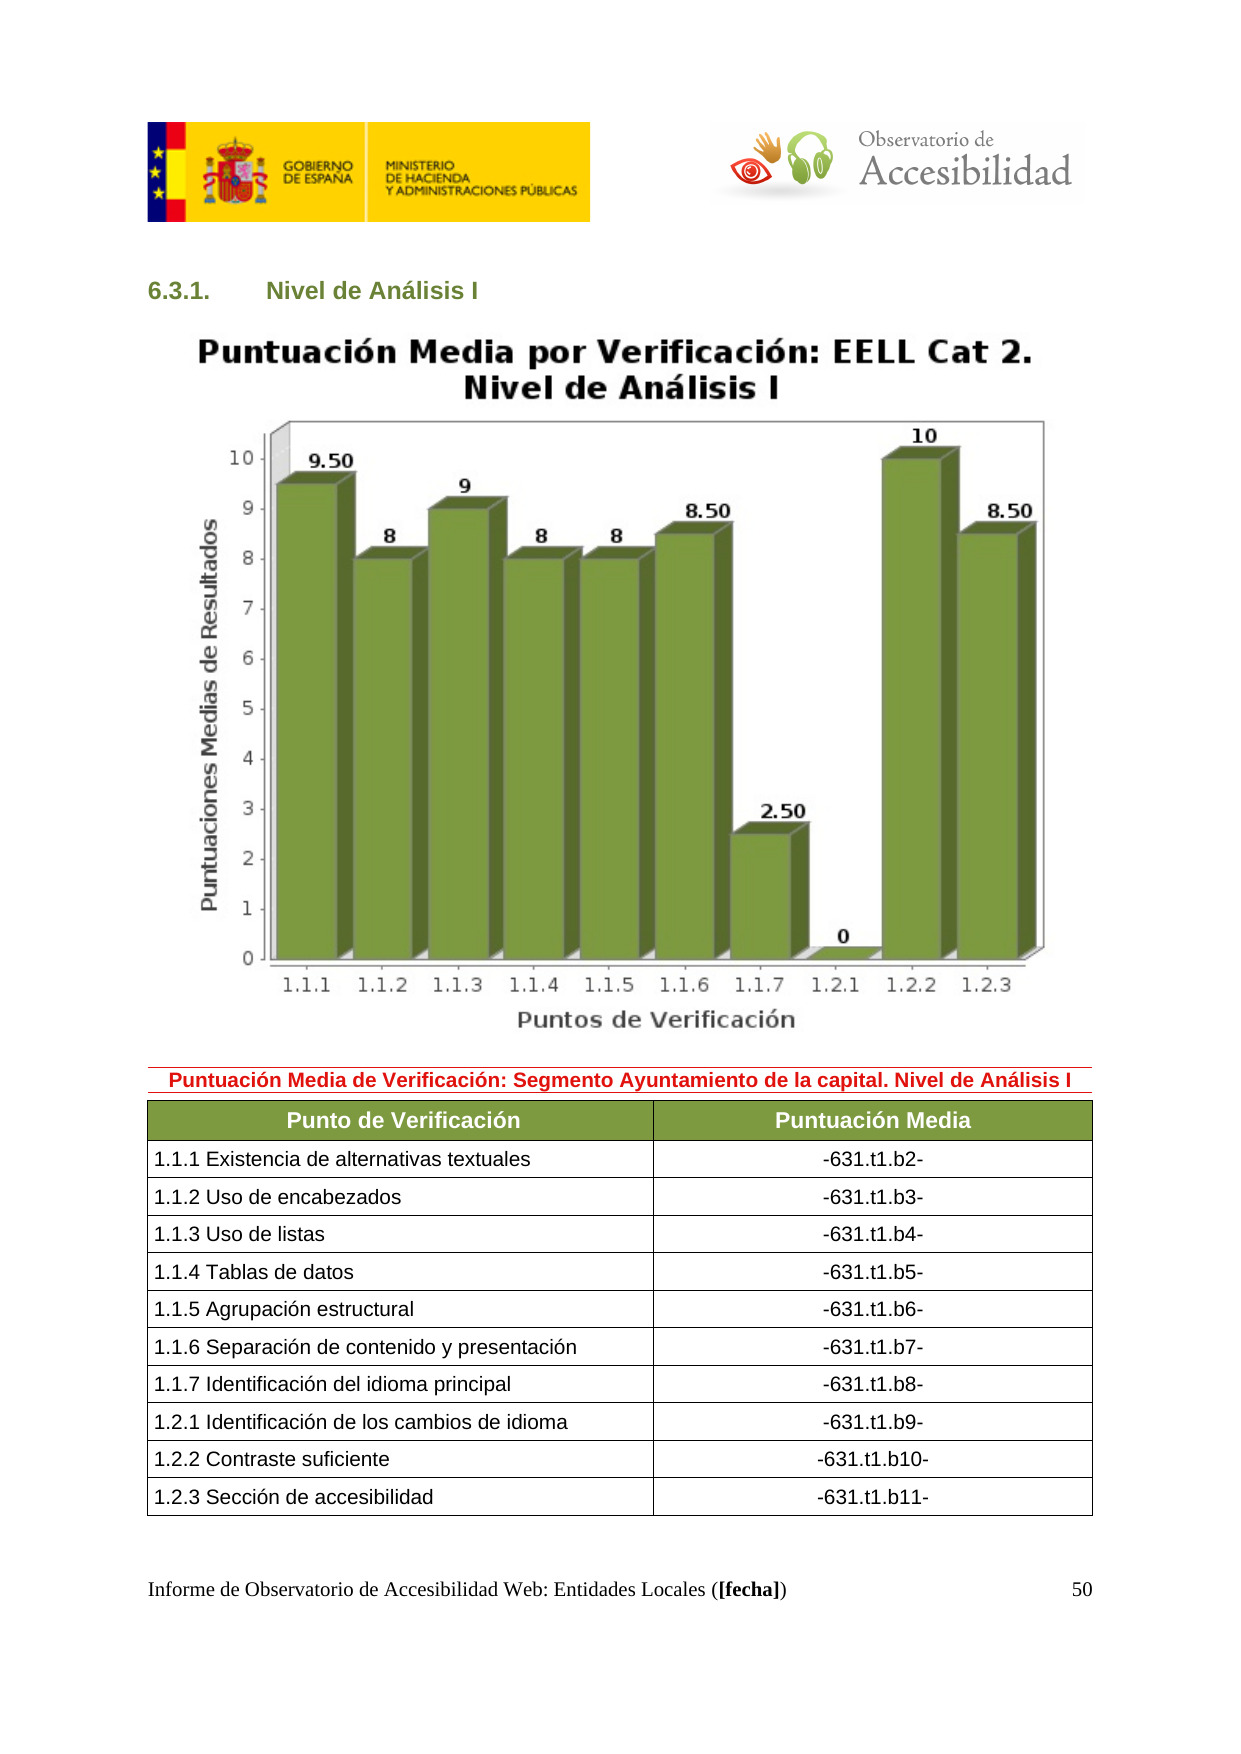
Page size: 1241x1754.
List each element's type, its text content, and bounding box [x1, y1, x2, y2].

table_cell -631.t1.b5- [654, 1253, 1092, 1290]
picture [178, 332, 1062, 1042]
table_cell -631.t1.b9- [654, 1403, 1092, 1440]
table_header Puntuación Media [654, 1101, 1092, 1140]
table_cell -631.t1.b6- [654, 1291, 1092, 1327]
table_cell 1.1.2 Uso de encabezados [148, 1178, 653, 1215]
table_cell 1.1.1 Existencia de alternativas textuales [148, 1141, 653, 1177]
table_cell 1.2.2 Contraste suficiente [148, 1441, 653, 1477]
table_cell -631.t1.b3- [654, 1178, 1092, 1215]
table_cell -631.t1.b2- [654, 1141, 1092, 1177]
table_cell 1.2.1 Identificación de los cambios de idioma [148, 1403, 653, 1440]
picture [710, 122, 1086, 205]
list Nivel de Análisis I [148, 276, 1092, 304]
table_cell 1.1.4 Tablas de datos [148, 1253, 653, 1290]
table_cell 1.1.3 Uso de listas [148, 1216, 653, 1252]
picture [147, 122, 591, 222]
table_cell 1.1.7 Identificación del idioma principal [148, 1366, 653, 1402]
table_cell 1.1.6 Separación de contenido y presentación [148, 1328, 653, 1365]
table_cell -631.t1.b11- [654, 1478, 1092, 1515]
table_cell -631.t1.b8- [654, 1366, 1092, 1402]
table_cell -631.t1.b7- [654, 1328, 1092, 1365]
table_header Punto de Verificación [148, 1101, 653, 1140]
table_cell 1.2.3 Sección de accesibilidad [148, 1478, 653, 1515]
table_cell 1.1.5 Agrupación estructural [148, 1291, 653, 1327]
table_cell -631.t1.b4- [654, 1216, 1092, 1252]
text Puntuación Media de Verificación: Segmento Ayuntamiento de la capital. Nivel de Análisis I [148, 1068, 1092, 1092]
table_cell -631.t1.b10- [654, 1441, 1092, 1477]
